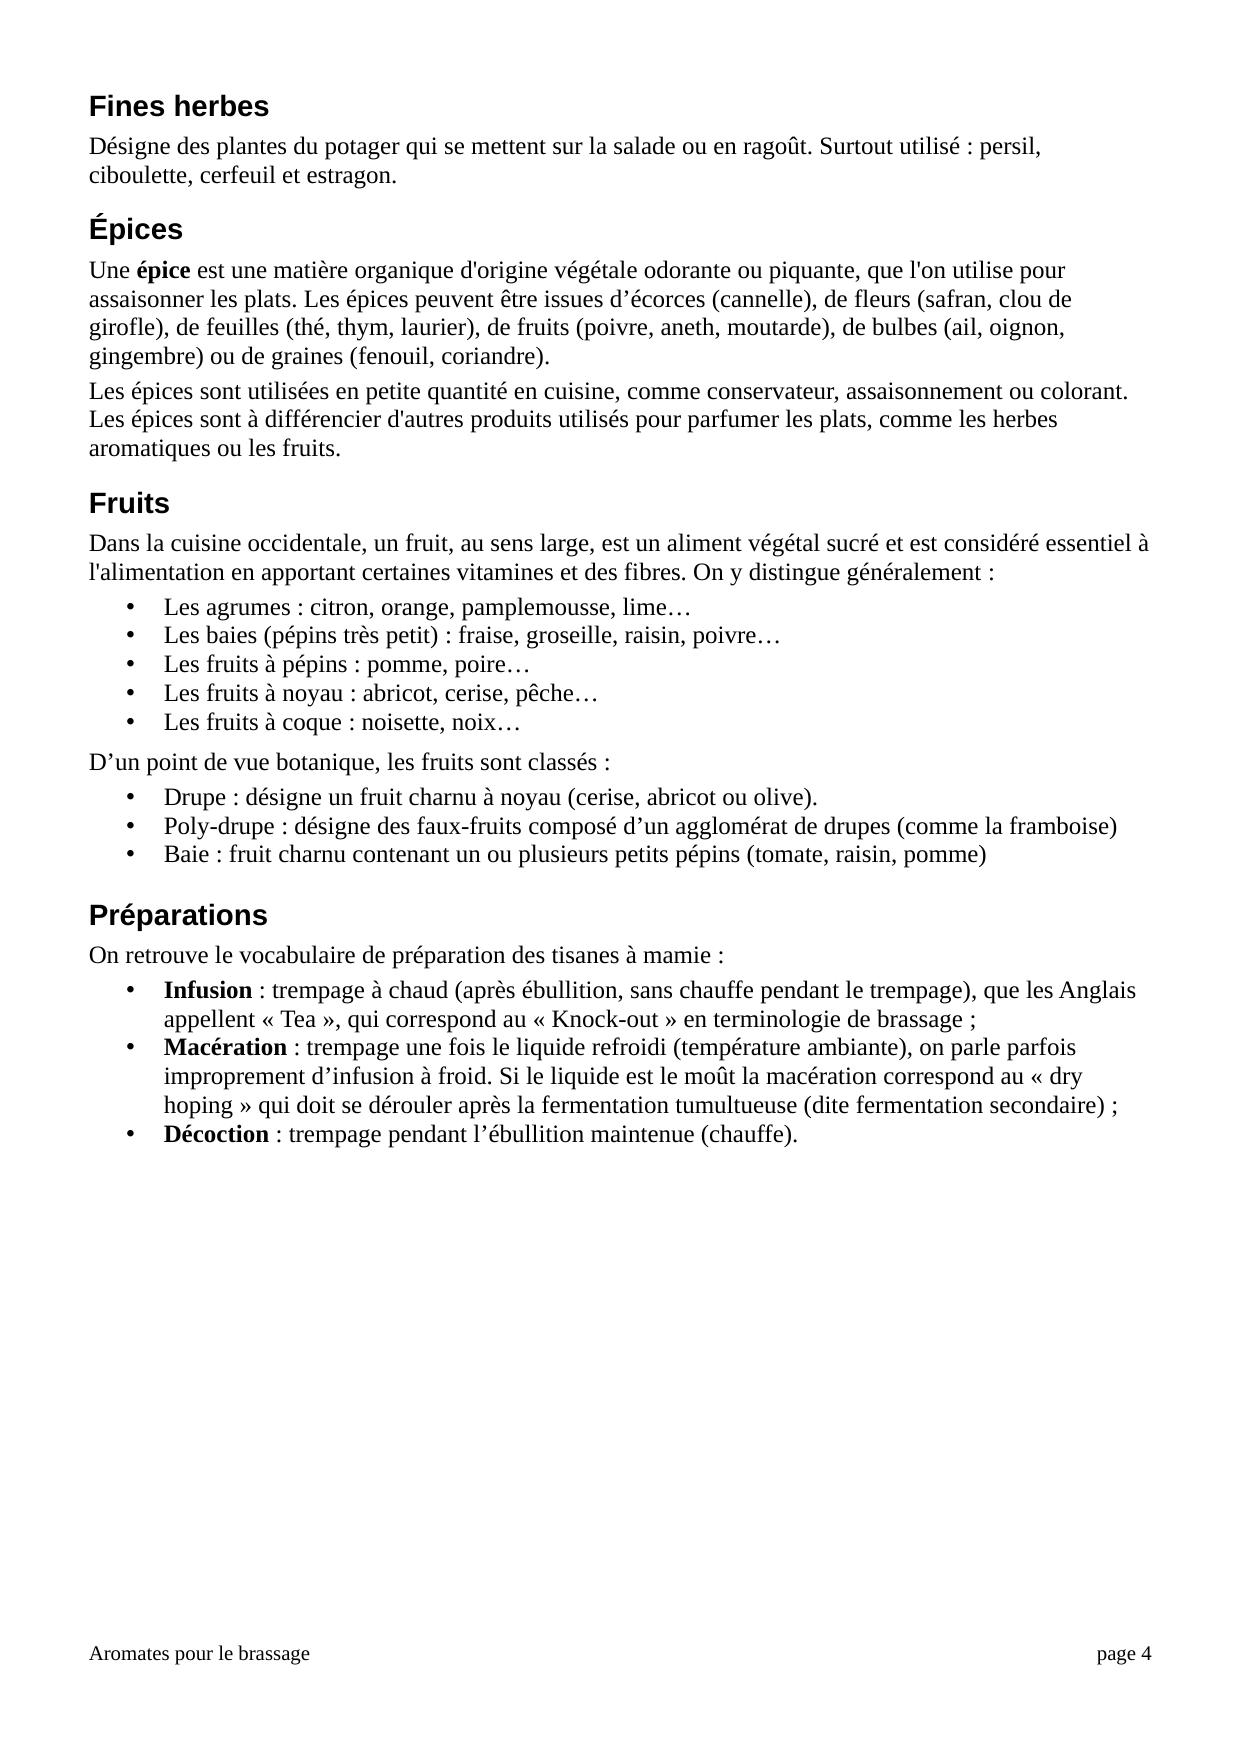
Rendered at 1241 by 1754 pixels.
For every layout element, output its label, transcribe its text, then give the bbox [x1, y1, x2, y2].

text Une épice est une matière organique d'origine végétale odorante ou piquante, que l'on utilise pour assaisonner les plats. Les épices peuvent être issues d’écorces (cannelle), de fleurs (safran, clou de girofle), de feuilles (thé, thym, laurier), de fruits (poivre, aneth, moutarde), de bulbes (ail, oignon, gingembre) ou de graines (fenouil, coriandre). [88, 255, 1152, 370]
list Baie : fruit charnu contenant un ou plusieurs petits pépins (tomate, raisin, pomme) [126, 839, 1152, 868]
list Drupe : désigne un fruit charnu à noyau (cerise, abricot ou olive). [126, 782, 1152, 811]
subtitle Fines herbes [88, 88, 1152, 122]
subtitle Fruits [88, 486, 1152, 519]
list Macération : trempage une fois le liquide refroidi (température ambiante), on parle parfois improprement d’infusion à froid. Si le liquide est le moût la macération correspond au « dry hoping » qui doit se dérouler après la fermentation tumultueuse (dite fermentation secondaire) ; [126, 1032, 1152, 1119]
text Dans la cuisine occidentale, un fruit, au sens large, est un aliment végétal sucré et est considéré essentiel à l'alimentation en apportant certaines vitamines et des fibres. On y distingue généralement : [88, 528, 1152, 586]
list Les fruits à pépins : pomme, poire… [126, 649, 1152, 678]
subtitle Épices [88, 212, 1152, 246]
list Les baies (pépins très petit) : fraise, groseille, raisin, poivre… [126, 621, 1152, 649]
list Infusion : trempage à chaud (après ébullition, sans chauffe pendant le trempage), que les Anglais appellent « Tea », qui correspond au « Knock-out » en terminologie de brassage ; [126, 975, 1152, 1032]
subtitle Préparations [88, 898, 1152, 931]
text On retrouve le vocabulaire de préparation des tisanes à mamie : [88, 940, 1152, 969]
list Poly-drupe : désigne des faux-fruits composé d’un agglomérat de drupes (comme la framboise) [126, 811, 1152, 839]
text D’un point de vue botanique, les fruits sont classés : [88, 747, 1152, 776]
text Désigne des plantes du potager qui se mettent sur la salade ou en ragoût. Surtout utilisé : persil, ciboulette, cerfeuil et estragon. [88, 131, 1152, 189]
list Les fruits à coque : noisette, noix… [126, 707, 1152, 736]
text Les épices sont utilisées en petite quantité en cuisine, comme conservateur, assaisonnement ou colorant. Les épices sont à différencier d'autres produits utilisés pour parfumer les plats, comme les herbes aromatiques ou les fruits. [88, 376, 1152, 462]
list Décoction : trempage pendant l’ébullition maintenue (chauffe). [126, 1119, 1152, 1147]
list Les agrumes : citron, orange, pamplemousse, lime… [126, 592, 1152, 621]
list Les fruits à noyau : abricot, cerise, pêche… [126, 678, 1152, 707]
